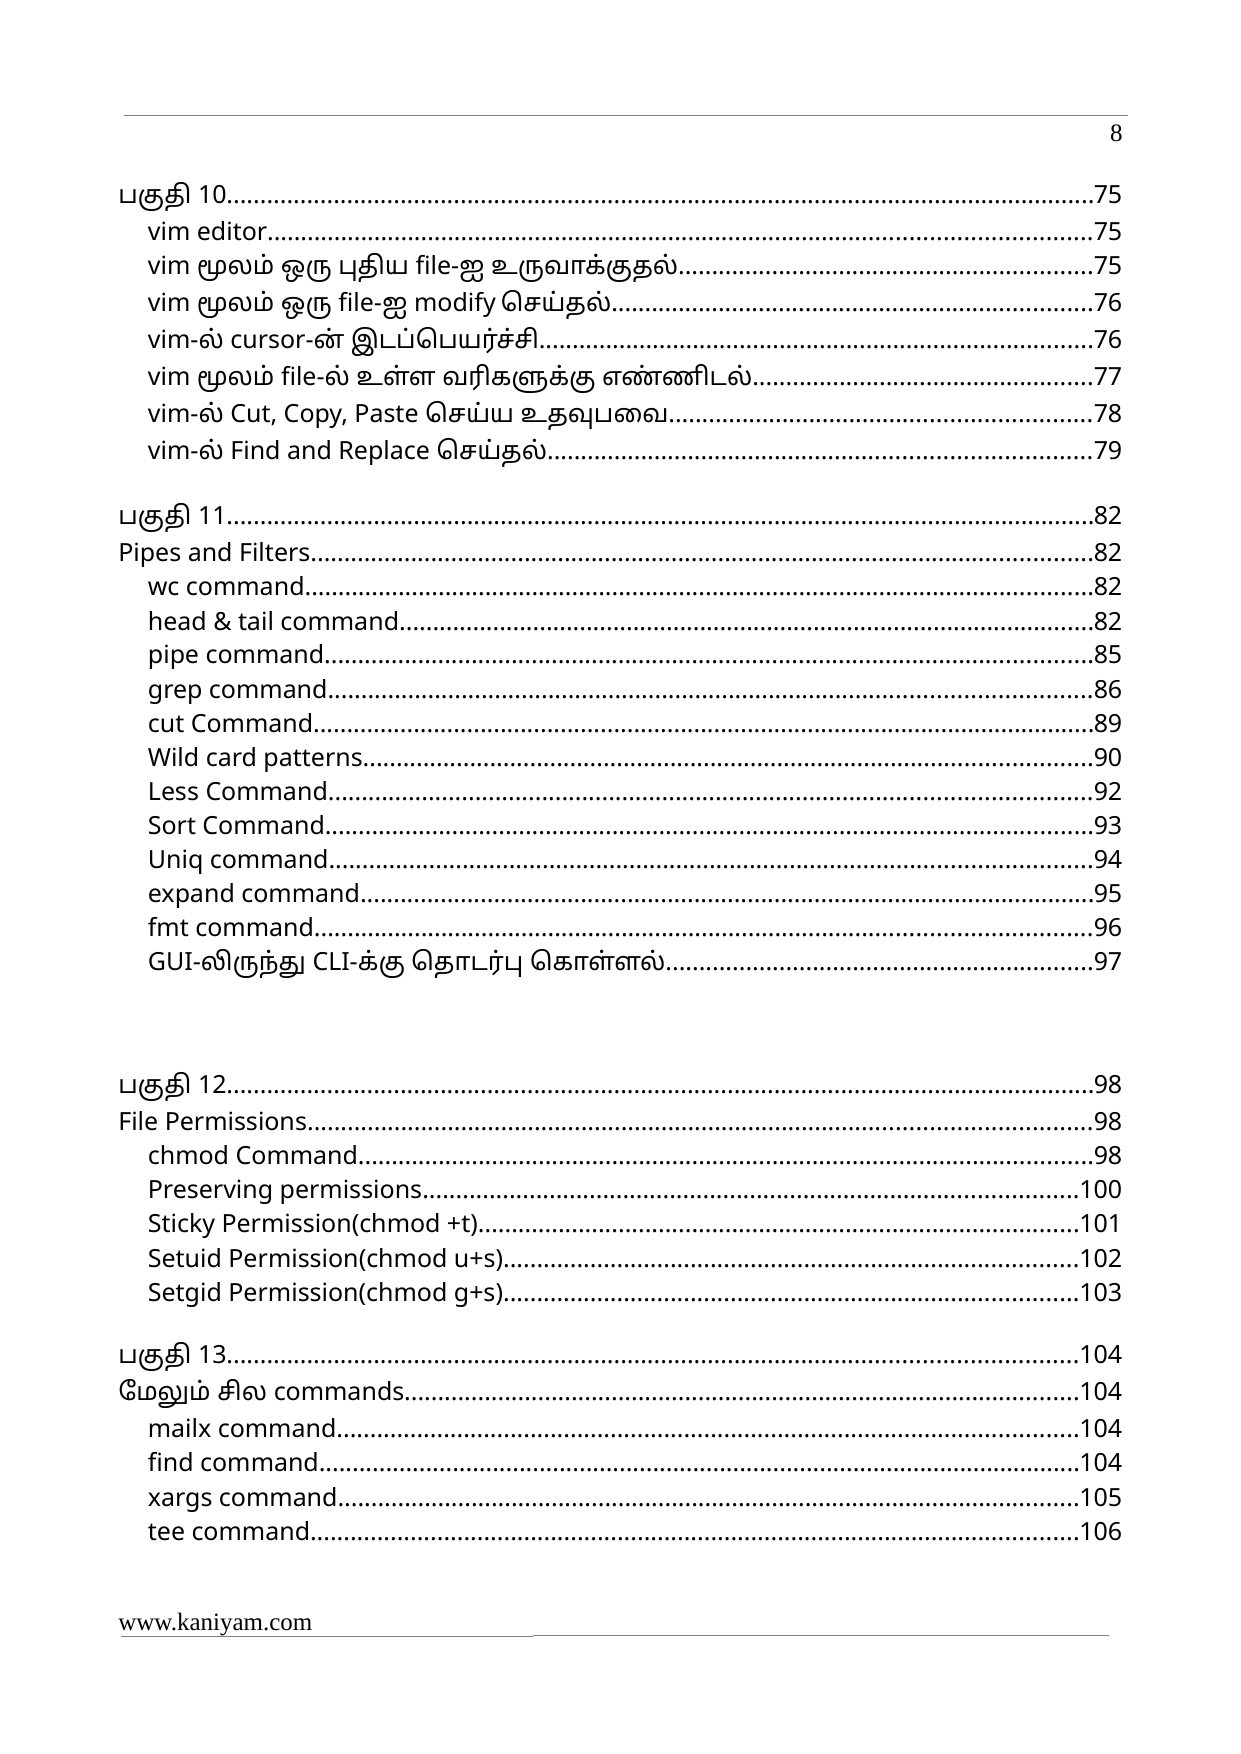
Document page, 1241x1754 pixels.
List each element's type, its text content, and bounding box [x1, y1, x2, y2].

text Sticky Permission(chmod +t) 101 [148, 1206, 1122, 1240]
text vim மூலம் file-ல் உள்ள வரிகளுக்கு எண்ணிடல் 77 [148, 358, 1122, 395]
text Setgid Permission(chmod g+s) 103 [148, 1274, 1122, 1308]
text mailx command 104 [148, 1411, 1122, 1445]
text grep command 86 [148, 671, 1122, 705]
text File Permissions 98 [118, 1104, 1122, 1138]
text பகுதி 11 82 [118, 498, 1122, 535]
text vim-ல் Find and Replace செய்தல் 79 [148, 432, 1122, 469]
text Uniq command 94 [148, 842, 1122, 876]
text vim-ல் cursor-ன் இடப்பெயர்ச்சி 76 [148, 321, 1122, 358]
text cut Command 89 [148, 705, 1122, 739]
text மேலும் சில commands 104 [118, 1374, 1122, 1411]
text Wild card patterns 90 [148, 739, 1122, 773]
text fmt command 96 [148, 910, 1122, 944]
text GUI-லிருந்து CLI-க்கு தொடர்பு கொள்ளல் 97 [148, 944, 1122, 981]
text pipe command 85 [148, 637, 1122, 671]
text vim editor 75 [148, 213, 1122, 247]
text Less Command 92 [148, 773, 1122, 807]
text பகுதி 12 98 [118, 1067, 1122, 1104]
text Sort Command 93 [148, 807, 1122, 842]
text Setuid Permission(chmod u+s) 102 [148, 1240, 1122, 1274]
text vim மூலம் ஒரு புதிய file-ஐ உருவாக்குதல் 75 [148, 247, 1122, 284]
text chmod Command 98 [148, 1138, 1122, 1172]
text tee command 106 [148, 1513, 1122, 1547]
text Pipes and Filters 82 [118, 535, 1122, 569]
text பகுதி 10 75 [118, 176, 1122, 213]
text expand command 95 [148, 876, 1122, 910]
text xargs command 105 [148, 1479, 1122, 1513]
text vim மூலம் ஒரு file-ஐ modifyசெய்தல் 76 [148, 284, 1122, 321]
text Preserving permissions 100 [148, 1172, 1122, 1206]
text பகுதி 13 104 [118, 1337, 1122, 1374]
text head & tail command 82 [148, 603, 1122, 637]
text wc command 82 [148, 569, 1122, 603]
text vim-ல் Cut, Copy, Paste செய்ய உதவுபவை 78 [148, 395, 1122, 432]
text find command 104 [148, 1445, 1122, 1479]
